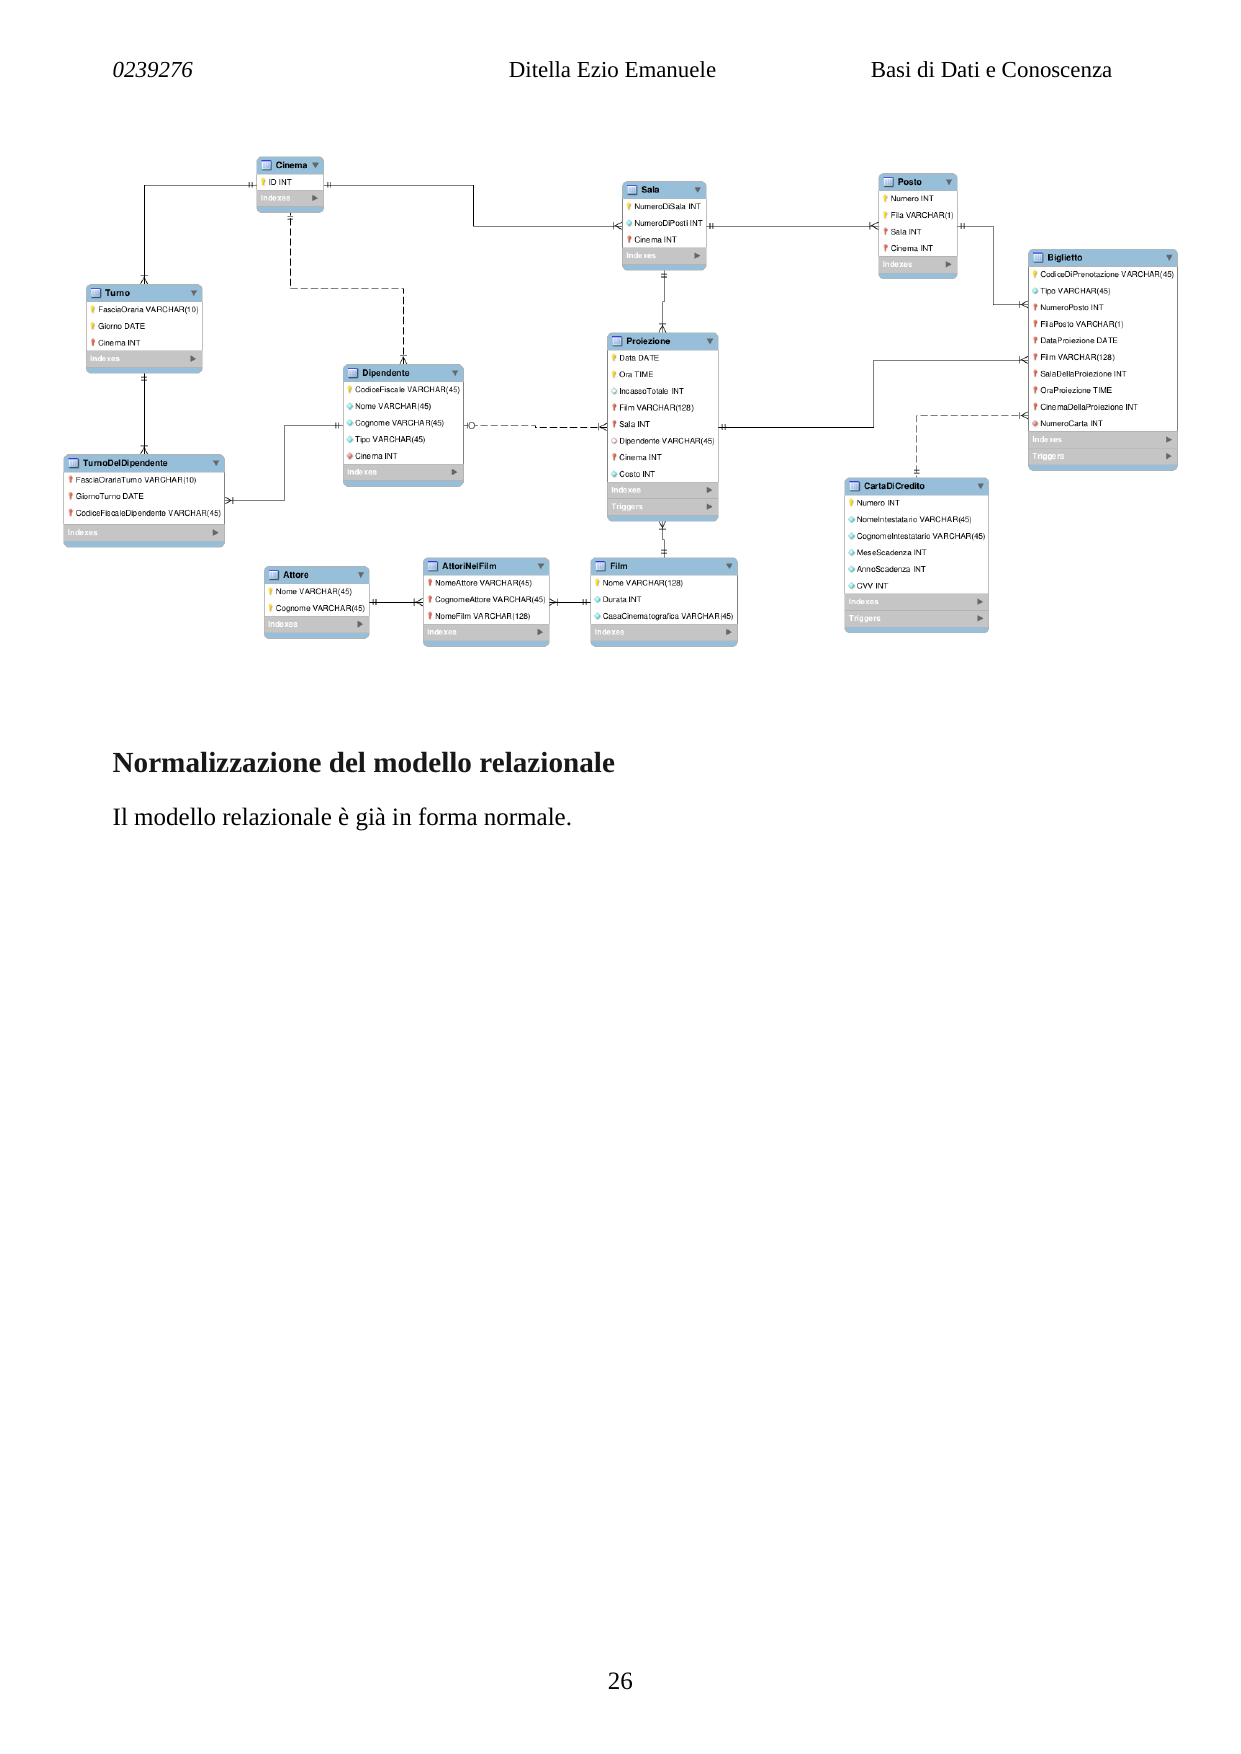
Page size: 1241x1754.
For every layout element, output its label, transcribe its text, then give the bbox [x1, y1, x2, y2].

picture [56, 150, 1184, 653]
subtitle Normalizzazione del modello relazionale [112, 745, 1128, 779]
text Il modello relazionale è già in forma normale. [112, 802, 1128, 830]
